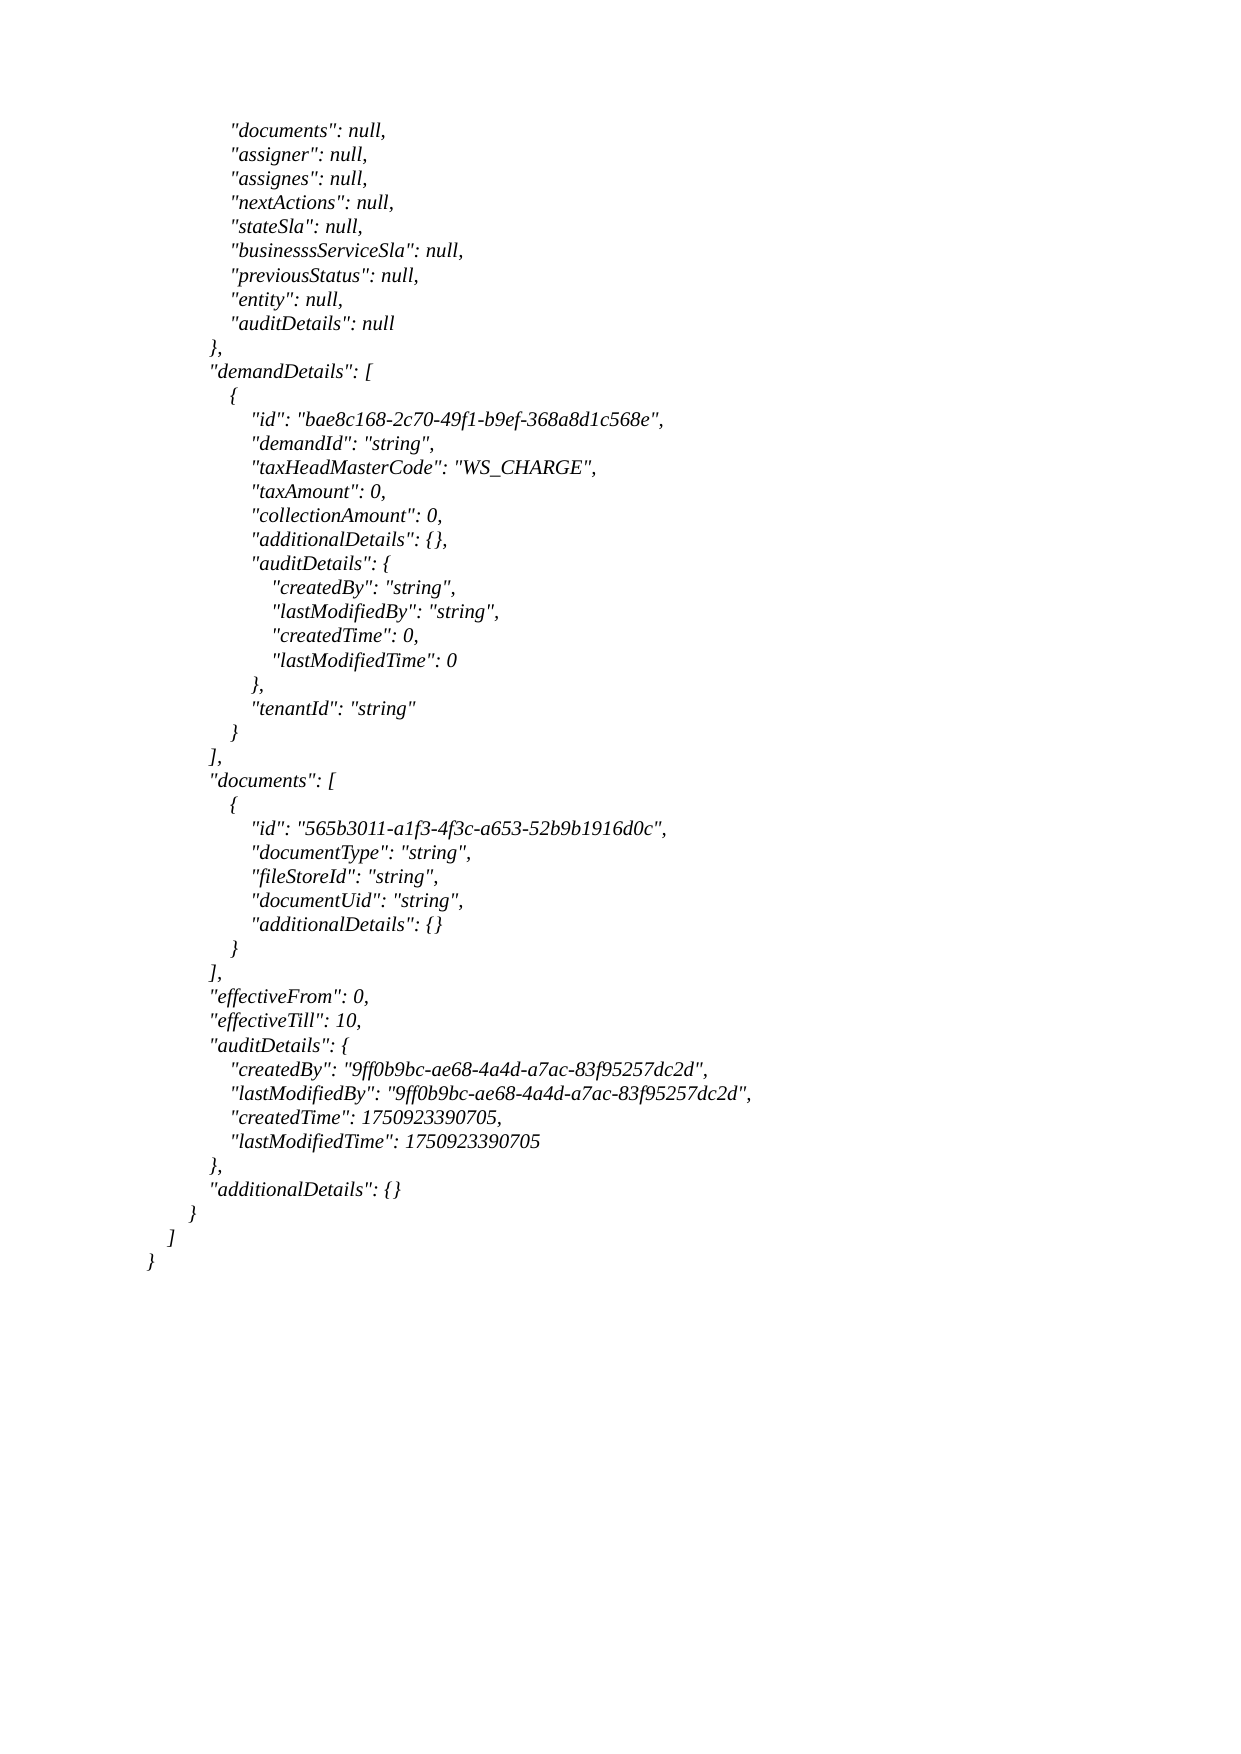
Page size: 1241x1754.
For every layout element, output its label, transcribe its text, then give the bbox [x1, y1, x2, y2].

text "documentUid": "string", [146, 888, 1122, 912]
text "lastModifiedTime": 1750923390705 [146, 1129, 1122, 1153]
text ], [146, 960, 1122, 984]
text } [146, 1249, 1122, 1273]
text "effectiveFrom": 0, [146, 984, 1122, 1008]
text "stateSla": null, [146, 214, 1122, 238]
text } [146, 720, 1122, 744]
text { [146, 792, 1122, 816]
text "businesssServiceSla": null, [146, 238, 1122, 262]
text "additionalDetails": {} [146, 1177, 1122, 1201]
text "auditDetails": { [146, 1032, 1122, 1057]
text "createdBy": "9ff0b9bc-ae68-4a4d-a7ac-83f95257dc2d", [146, 1057, 1122, 1081]
text "additionalDetails": {} [146, 912, 1122, 936]
text "lastModifiedBy": "9ff0b9bc-ae68-4a4d-a7ac-83f95257dc2d", [146, 1081, 1122, 1105]
text "documents": null, [146, 118, 1122, 142]
text } [146, 1201, 1122, 1225]
text "createdTime": 0, [146, 623, 1122, 647]
text "assigner": null, [146, 142, 1122, 166]
text }, [146, 672, 1122, 696]
text "effectiveTill": 10, [146, 1008, 1122, 1032]
text "taxAmount": 0, [146, 479, 1122, 503]
text ], [146, 744, 1122, 768]
text "createdBy": "string", [146, 575, 1122, 599]
text "lastModifiedTime": 0 [146, 647, 1122, 672]
text "demandDetails": [ [146, 359, 1122, 383]
text "documentType": "string", [146, 840, 1122, 864]
text }, [146, 335, 1122, 359]
text "createdTime": 1750923390705, [146, 1105, 1122, 1129]
text "collectionAmount": 0, [146, 503, 1122, 527]
text "assignes": null, [146, 166, 1122, 190]
text "nextActions": null, [146, 190, 1122, 214]
text { [146, 383, 1122, 407]
text "id": "bae8c168-2c70-49f1-b9ef-368a8d1c568e", [146, 407, 1122, 431]
text "lastModifiedBy": "string", [146, 599, 1122, 623]
text "entity": null, [146, 287, 1122, 311]
text "id": "565b3011-a1f3-4f3c-a653-52b9b1916d0c", [146, 816, 1122, 840]
text "auditDetails": { [146, 551, 1122, 575]
text "taxHeadMasterCode": "WS_CHARGE", [146, 455, 1122, 479]
text } [146, 936, 1122, 960]
text "tenantId": "string" [146, 696, 1122, 720]
text "documents": [ [146, 768, 1122, 792]
text "additionalDetails": {}, [146, 527, 1122, 551]
text "demandId": "string", [146, 431, 1122, 455]
text ] [146, 1225, 1122, 1249]
text }, [146, 1153, 1122, 1177]
text "auditDetails": null [146, 311, 1122, 335]
text "fileStoreId": "string", [146, 864, 1122, 888]
text "previousStatus": null, [146, 262, 1122, 287]
